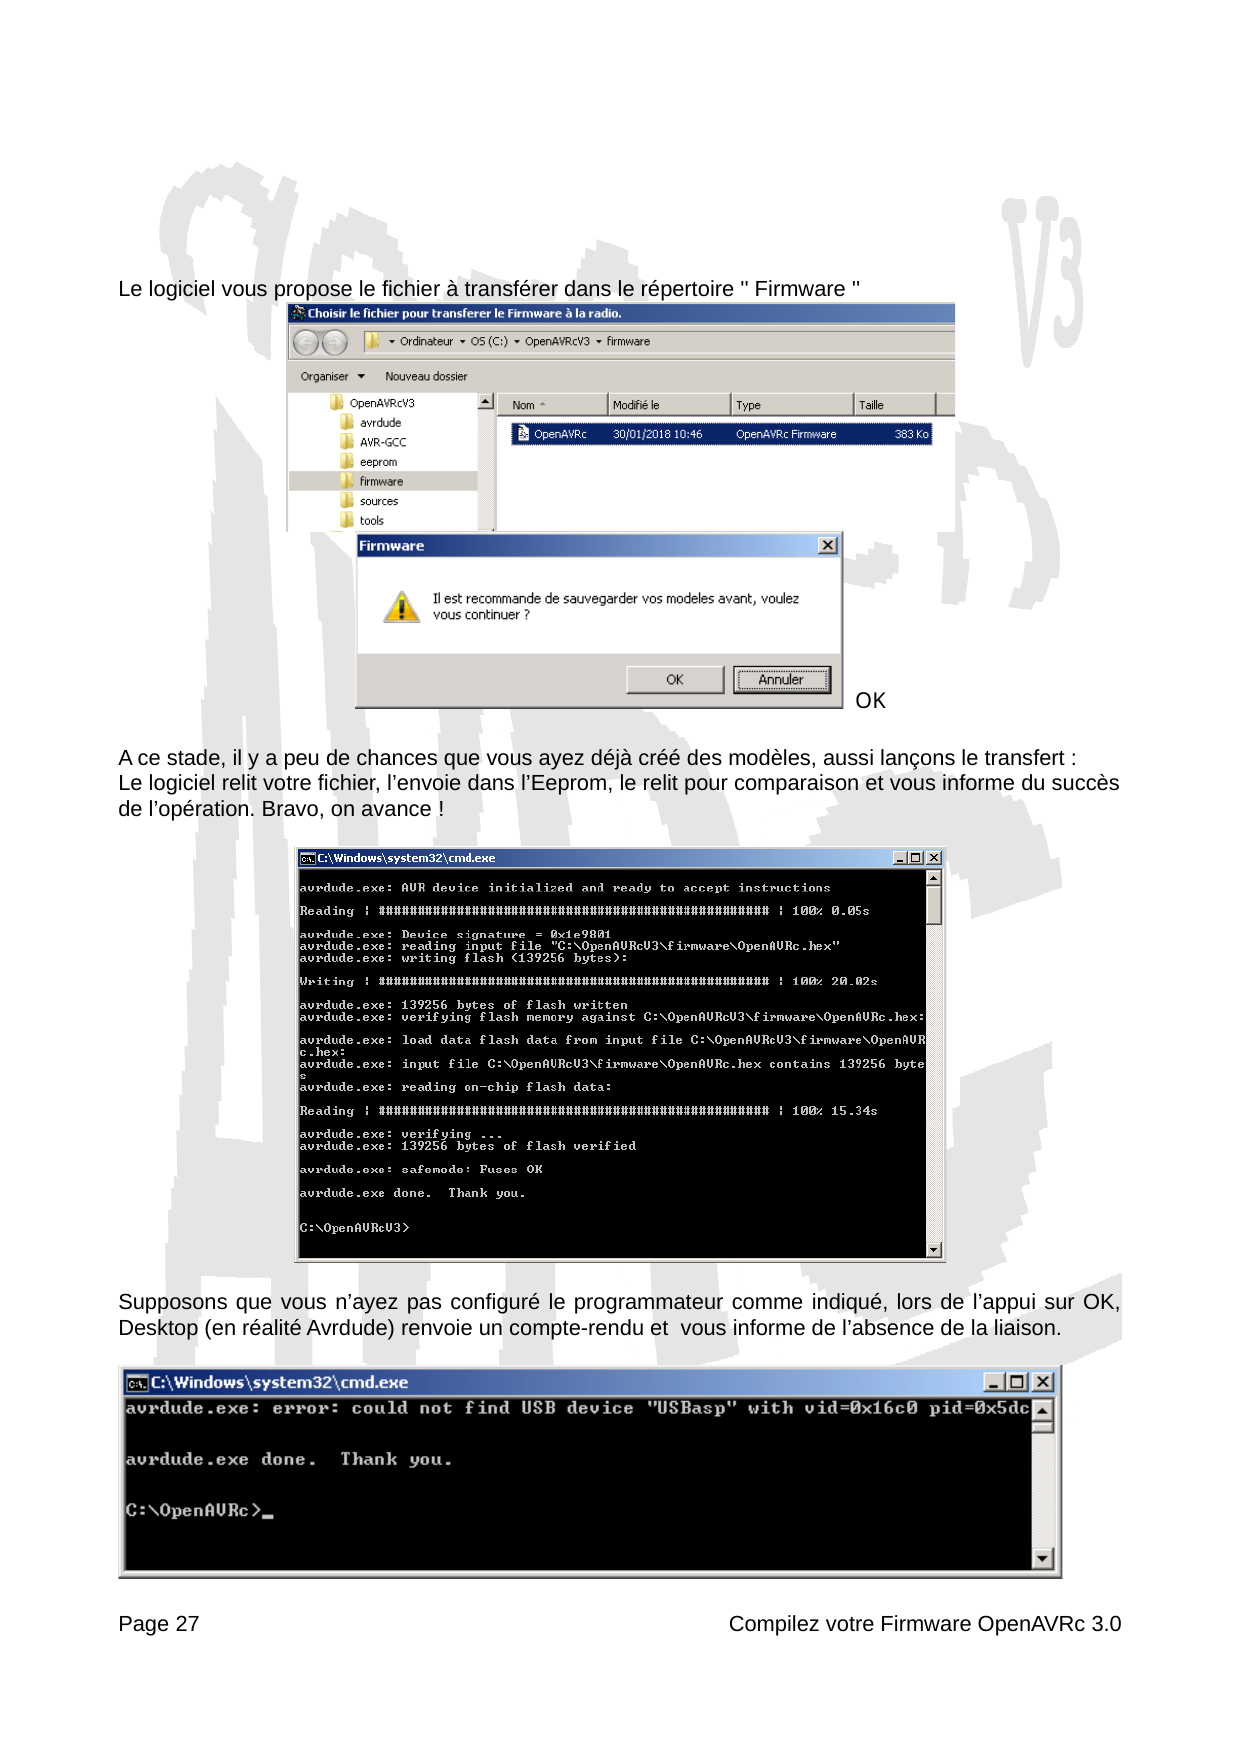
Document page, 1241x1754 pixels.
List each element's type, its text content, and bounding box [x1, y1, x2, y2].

picture [118, 1365, 1063, 1579]
text OK [118, 532, 1122, 715]
text A ce stade, il y a peu de chances que vous ayez déjà créé des modèles, aussi lançons le transfert : [118, 745, 1122, 770]
picture [355, 531, 844, 709]
picture [294, 846, 947, 1263]
text Le logiciel relit votre fichier, l’envoie dans l’Eeprom, le relit pour comparaison et vous informe du succès de l’opération. Bravo, on avance ! [118, 770, 1122, 821]
text Le logiciel vous propose le fichier à transférer dans le répertoire '' Firmware '' [118, 276, 1122, 301]
text Supposons que vous n’ayez pas configuré le programmateur comme indiqué, lors de l’appui sur OK, Desktop (en réalité Avrdude) renvoie un compte-rendu et vous informe de l’absence de la liaison. [118, 1289, 1122, 1339]
